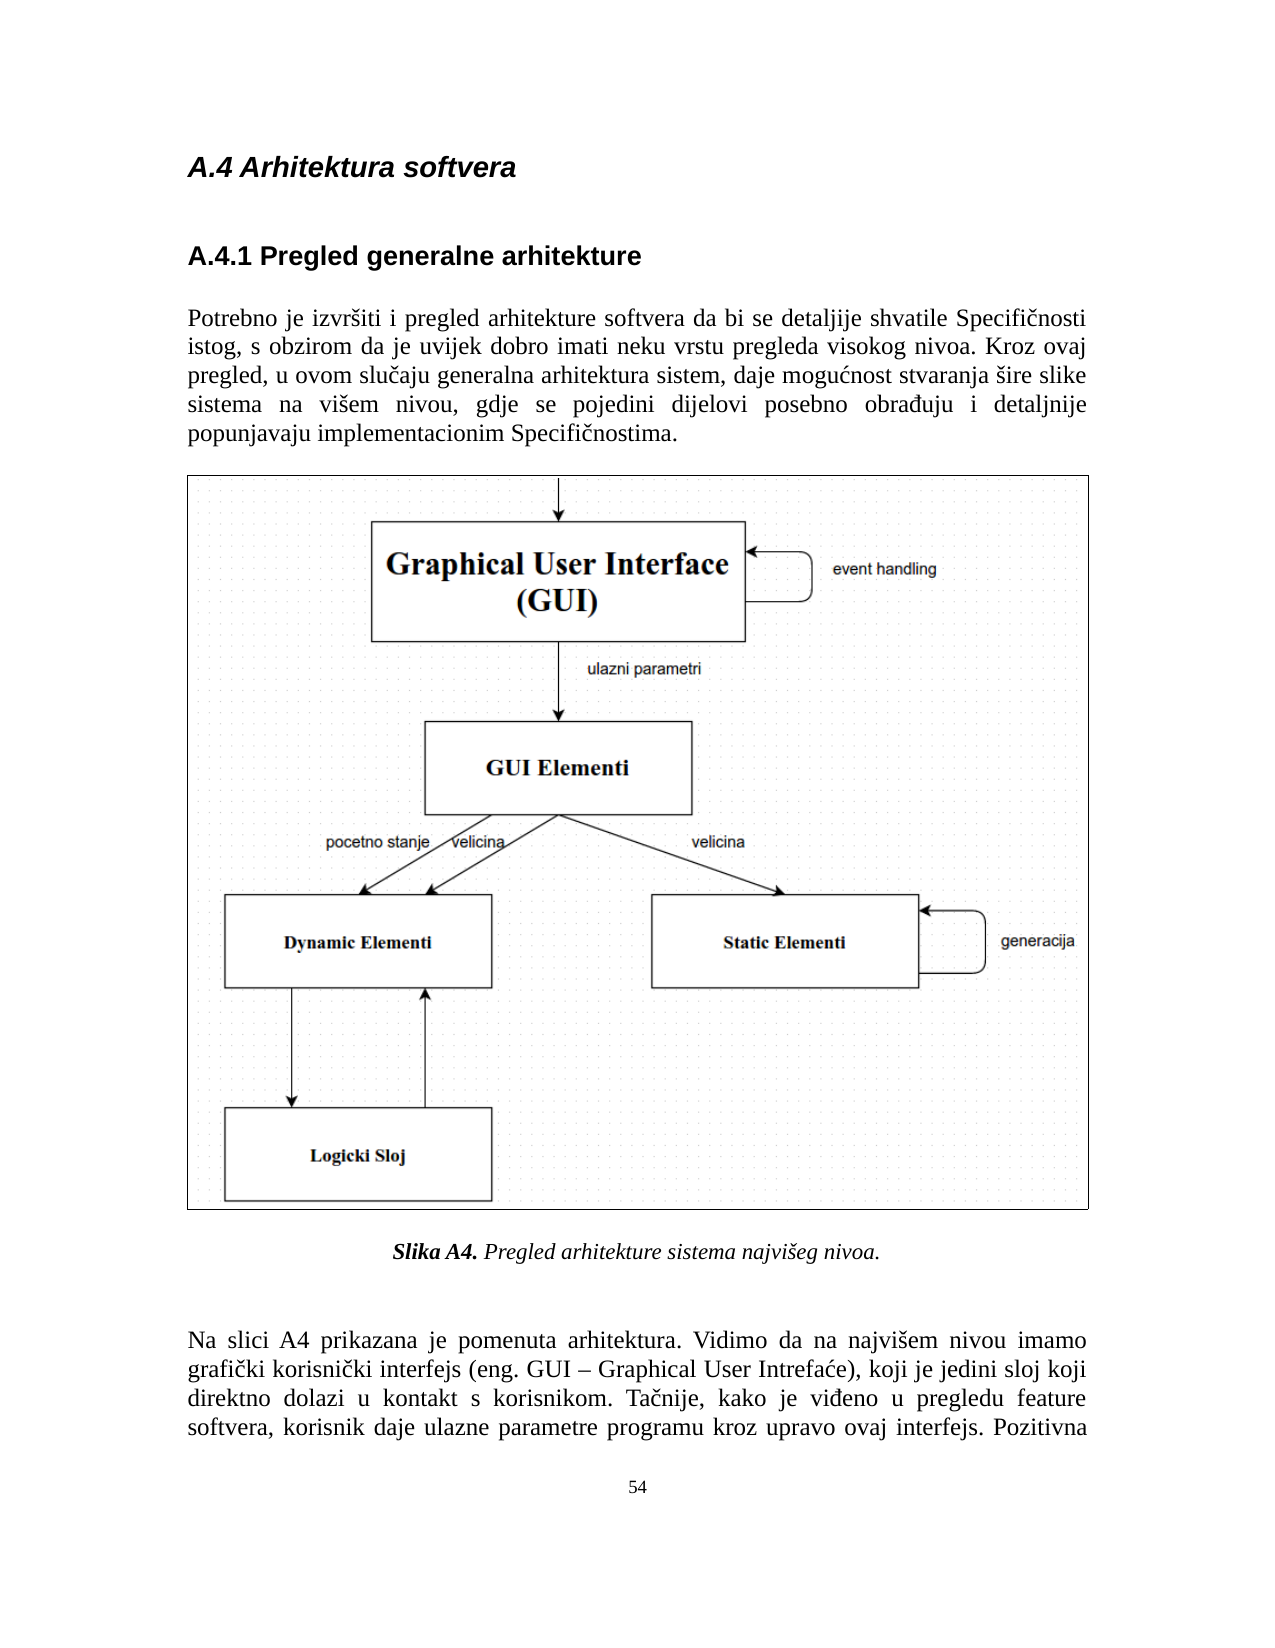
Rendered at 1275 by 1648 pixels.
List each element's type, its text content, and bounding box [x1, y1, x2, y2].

subtitle A.4.1 Pregled generalne arhitekture [187, 240, 1088, 271]
text Slika A4. Pregled arhitekture sistema najvišeg nivoa. [187, 1238, 1087, 1264]
text Potrebno je izvršiti i pregled arhitekture softvera da bi se detaljije shvatile Specifičnosti istog, s obzirom da je uvijek dobro imati neku vrstu pregleda visokog nivoa. Kroz ovaj pregled, u ovom slučaju generalna arhitektura sistem, daje mogućnost stvaranja šire slike sistema na višem nivou, gdje se pojedini dijelovi posebno obrađuju i detaljnije popunjavaju implementacionim Specifičnostima. [187, 303, 1088, 446]
text Na slici A4 prikazana je pomenuta arhitektura. Vidimo da na najvišem nivou imamo grafički korisnički interfejs (eng. GUI – Graphical User Intrefaće), koji je jedini sloj koji direktno dolazi u kontakt s korisnikom. Tačnije, kako je viđeno u pregledu feature softvera, korisnik daje ulazne parametre programu kroz upravo ovaj interfejs. Pozitivna [187, 1325, 1088, 1440]
subtitle A.4 Arhitektura softvera [187, 150, 1088, 183]
picture [190, 478, 1085, 1206]
